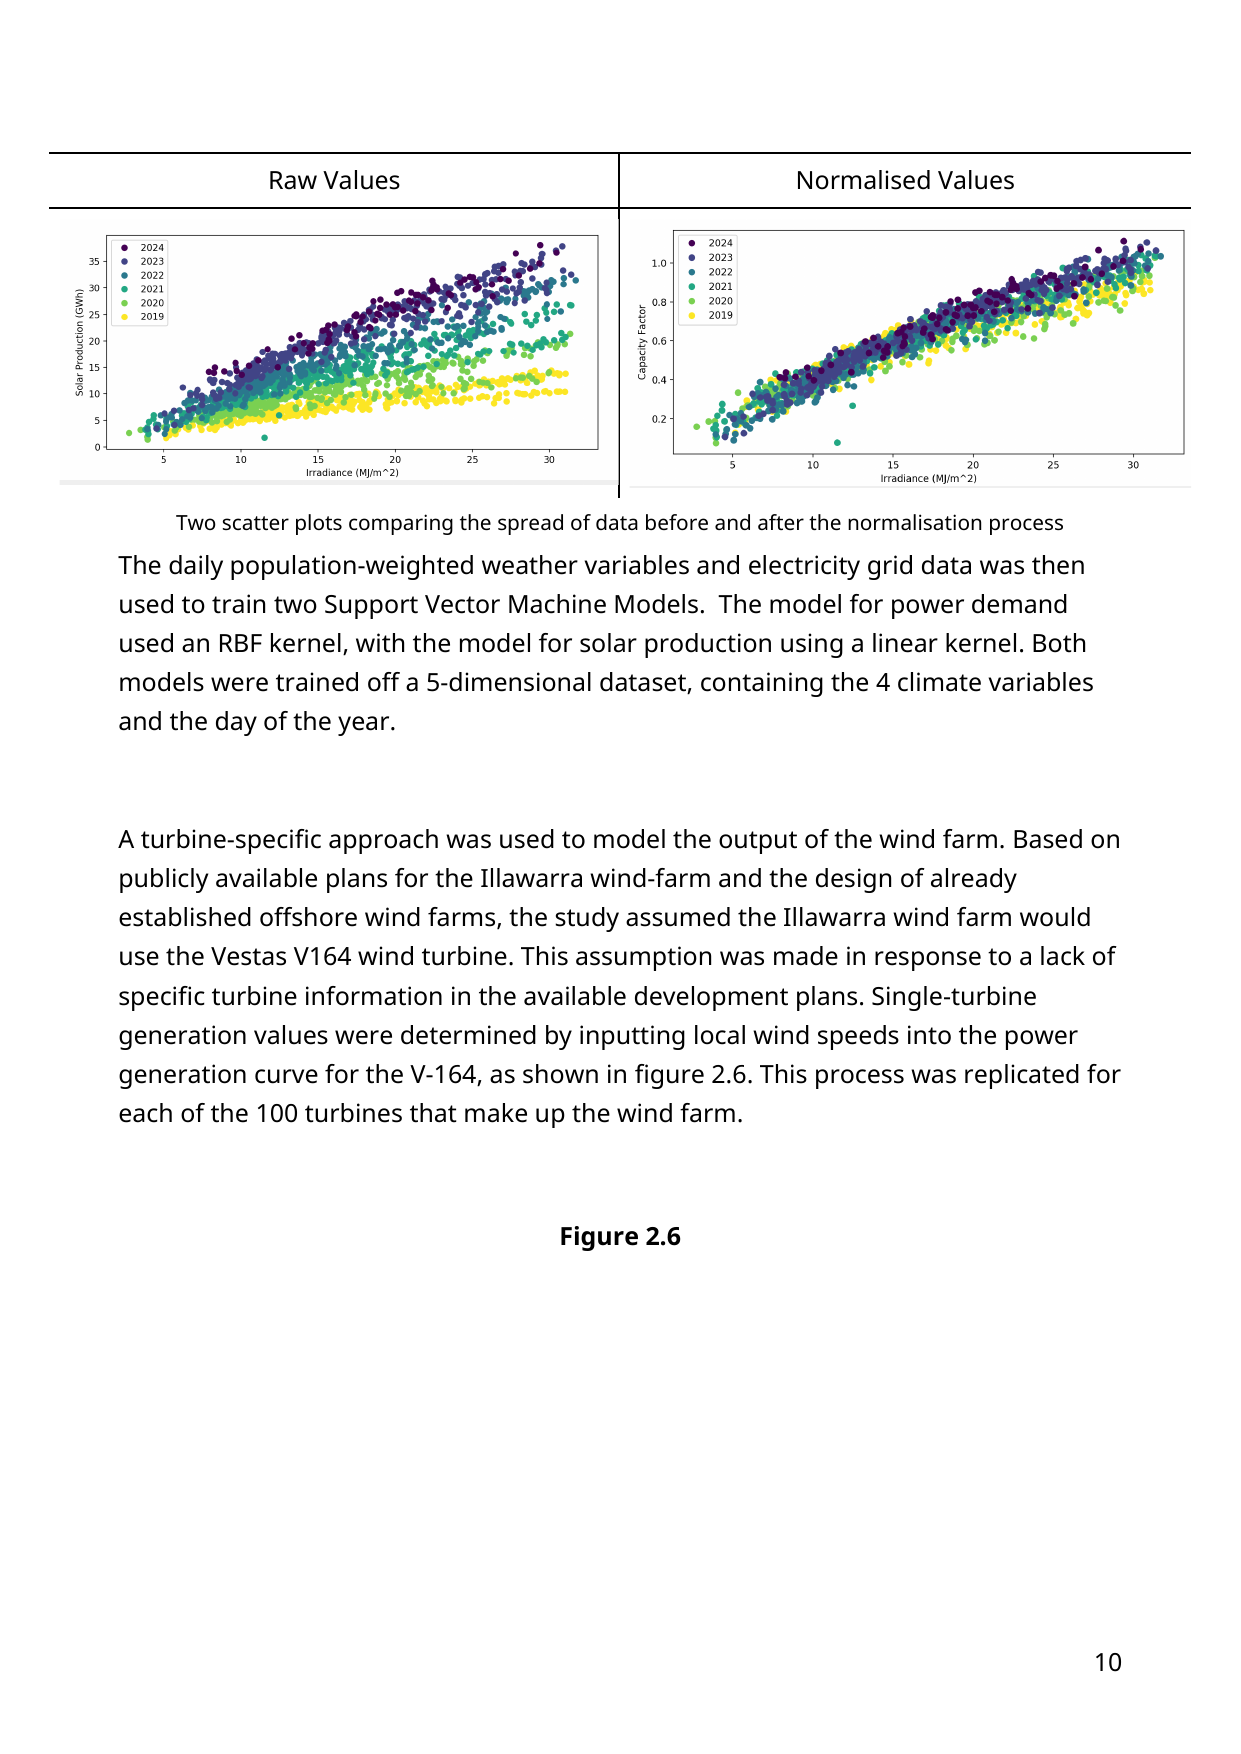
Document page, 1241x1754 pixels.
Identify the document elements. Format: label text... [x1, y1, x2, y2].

table_header Figure 2.6 [264, 1208, 976, 1263]
text A turbine-specific approach was used to model the output of the wind farm. Based on publicly available plans for the Illawarra wind-farm and the design of already established offshore wind farms, the study assumed the Illawarra wind farm would use the Vestas V164 wind turbine. This assumption was made in response to a lack of specific turbine information in the available development plans. Single-turbine generation values were determined by inputting local wind speeds into the power generation curve for the V-164, as shown in figure 2.6. This process was replicated for each of the 100 turbines that make up the wind farm. [118, 821, 1122, 1130]
table_cell [620, 209, 1191, 498]
picture [59, 219, 619, 485]
table_cell Raw Values [49, 154, 618, 207]
table_cell Normalised Values [620, 154, 1191, 207]
picture [629, 219, 1192, 488]
table_cell Two scatter plots comparing the spread of data before and after the normalisation process [49, 498, 1191, 547]
text The daily population-weighted weather variables and electricity grid data was then used to train two Support Vector Machine Models. The model for power demand used an RBF kernel, with the model for solar production using a linear kernel. Both models were trained off a 5-dimensional dataset, containing the 4 climate variables and the day of the year. [118, 547, 1122, 738]
table_cell [49, 209, 618, 498]
